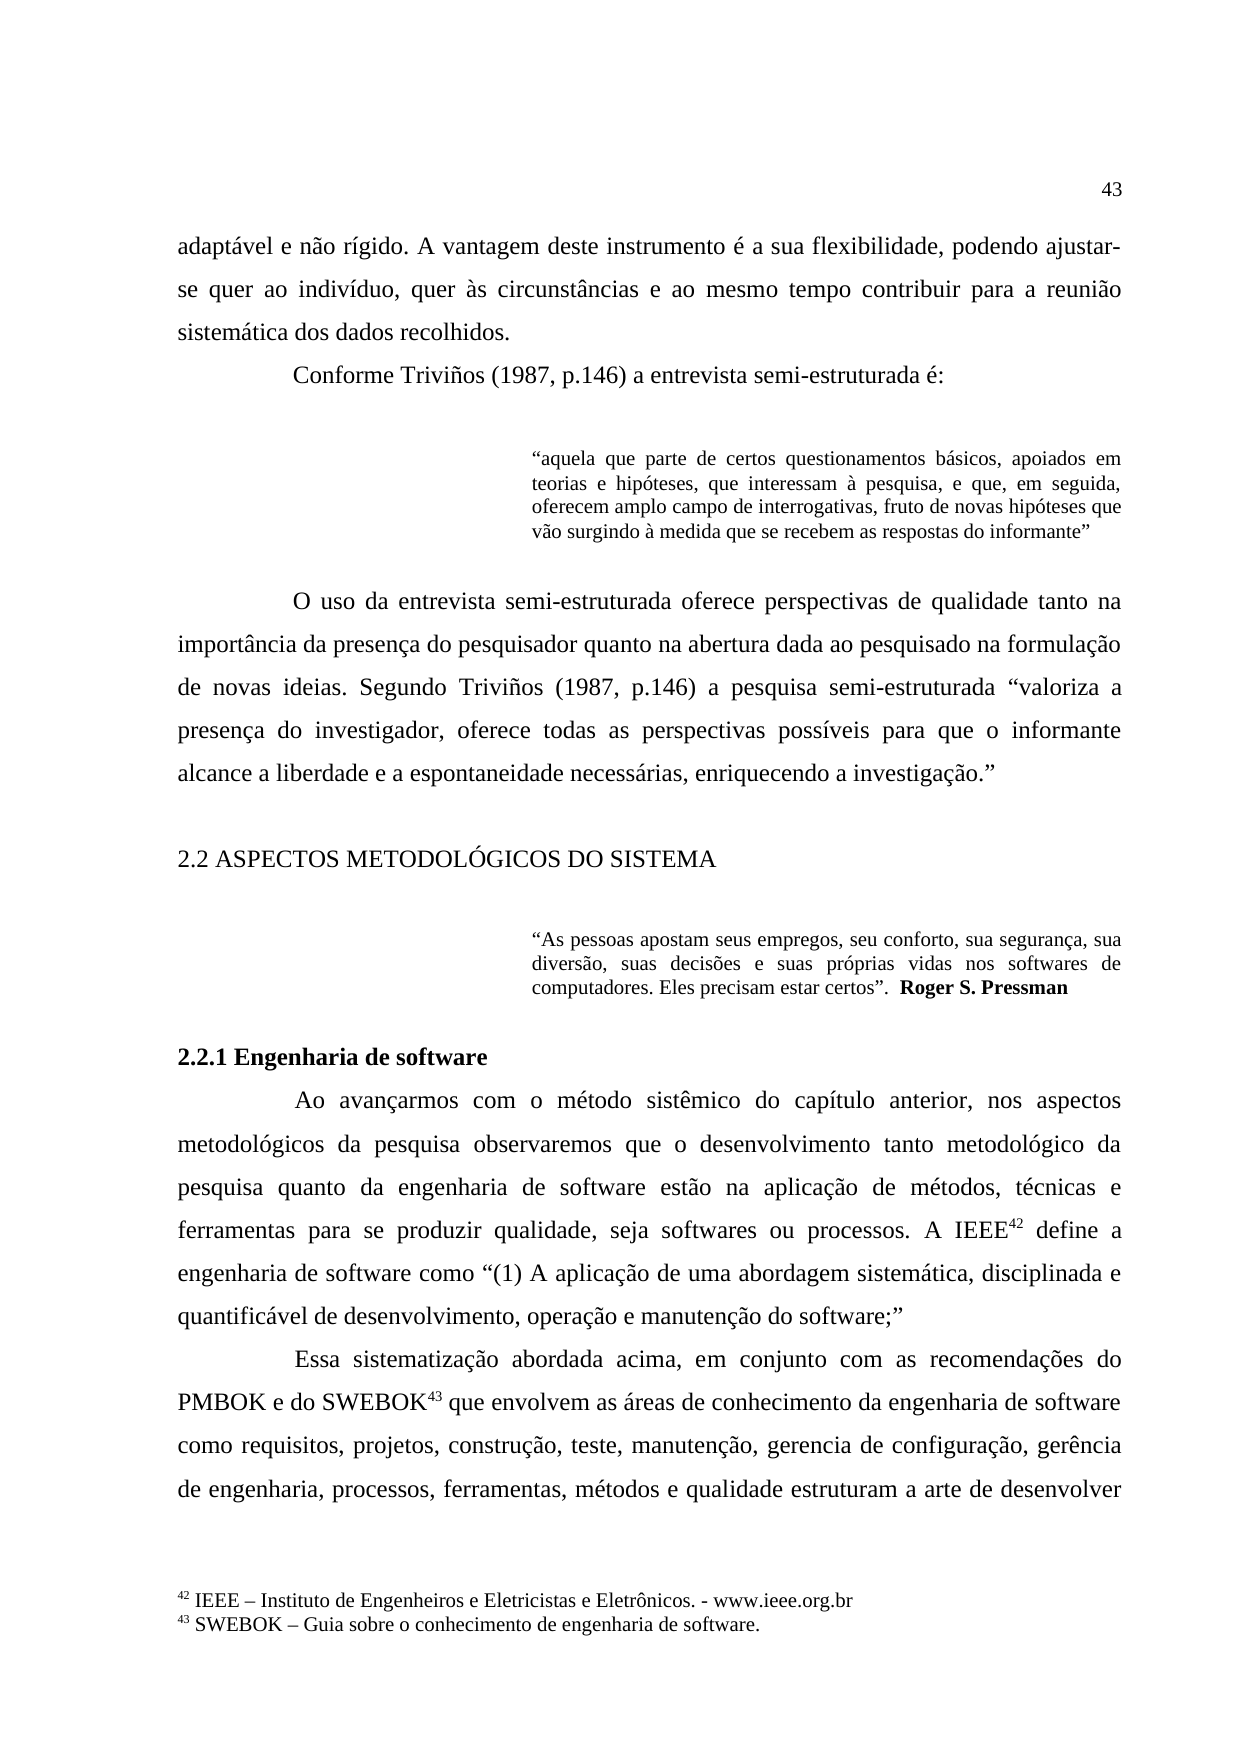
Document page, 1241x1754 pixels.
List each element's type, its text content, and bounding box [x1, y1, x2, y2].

text “aquela que parte de certos questionamentos básicos, apoiados em teorias e hipóteses, que interessam à pesquisa, e que, em seguida, oferecem amplo campo de interrogativas, fruto de novas hipóteses que vão surgindo à medida que se recebem as respostas do informante” [532, 446, 1122, 543]
text SWEBOK – Guia sobre o conhecimento de engenharia de software. [177, 1612, 1122, 1636]
text Essa sistematização abordada acima, em conjunto com as recomendações do PMBOK e do SWEBOK que envolvem as áreas de conhecimento da engenharia de software como requisitos, projetos, construção, teste, manutenção, gerencia de configuração, gerência de engenharia, processos, ferramentas, métodos e qualidade estruturam a arte de desenvolver [177, 1344, 1122, 1502]
text 2.2.1 Engenharia de software [177, 1042, 1122, 1071]
text 2.2 ASPECTOS METODOLÓGICOS DO SISTEMA [177, 844, 1122, 873]
text adaptável e não rígido. A vantagem deste instrumento é a sua flexibilidade, podendo ajustar-se quer ao indivíduo, quer às circunstâncias e ao mesmo tempo contribuir para a reunião sistemática dos dados recolhidos. [177, 231, 1122, 346]
text IEEE – Instituto de Engenheiros e Eletricistas e Eletrônicos. - www.ieee.org.br [177, 1588, 1122, 1612]
text “As pessoas apostam seus empregos, seu conforto, sua segurança, sua diversão, suas decisões e suas próprias vidas nos softwares de computadores. Eles precisam estar certos”. Roger S. Pressman [532, 927, 1122, 999]
text Conforme Triviños (1987, p.146) a entrevista semi-estruturada é: [177, 360, 1122, 389]
text Ao avançarmos com o método sistêmico do capítulo anterior, nos aspectos metodológicos da pesquisa observaremos que o desenvolvimento tanto metodológico da pesquisa quanto da engenharia de software estão na aplicação de métodos, técnicas e ferramentas para se produzir qualidade, seja softwares ou processos. A IEEE define a engenharia de software como “(1) A aplicação de uma abordagem sistemática, disciplinada e quantificável de desenvolvimento, operação e manutenção do software;” [177, 1086, 1122, 1330]
text O uso da entrevista semi-estruturada oferece perspectivas de qualidade tanto na importância da presença do pesquisador quanto na abertura dada ao pesquisado na formulação de novas ideias. Segundo Triviños (1987, p.146) a pesquisa semi-estruturada “valoriza a presença do investigador, oferece todas as perspectivas possíveis para que o informante alcance a liberdade e a espontaneidade necessárias, enriquecendo a investigação.” [177, 586, 1122, 787]
